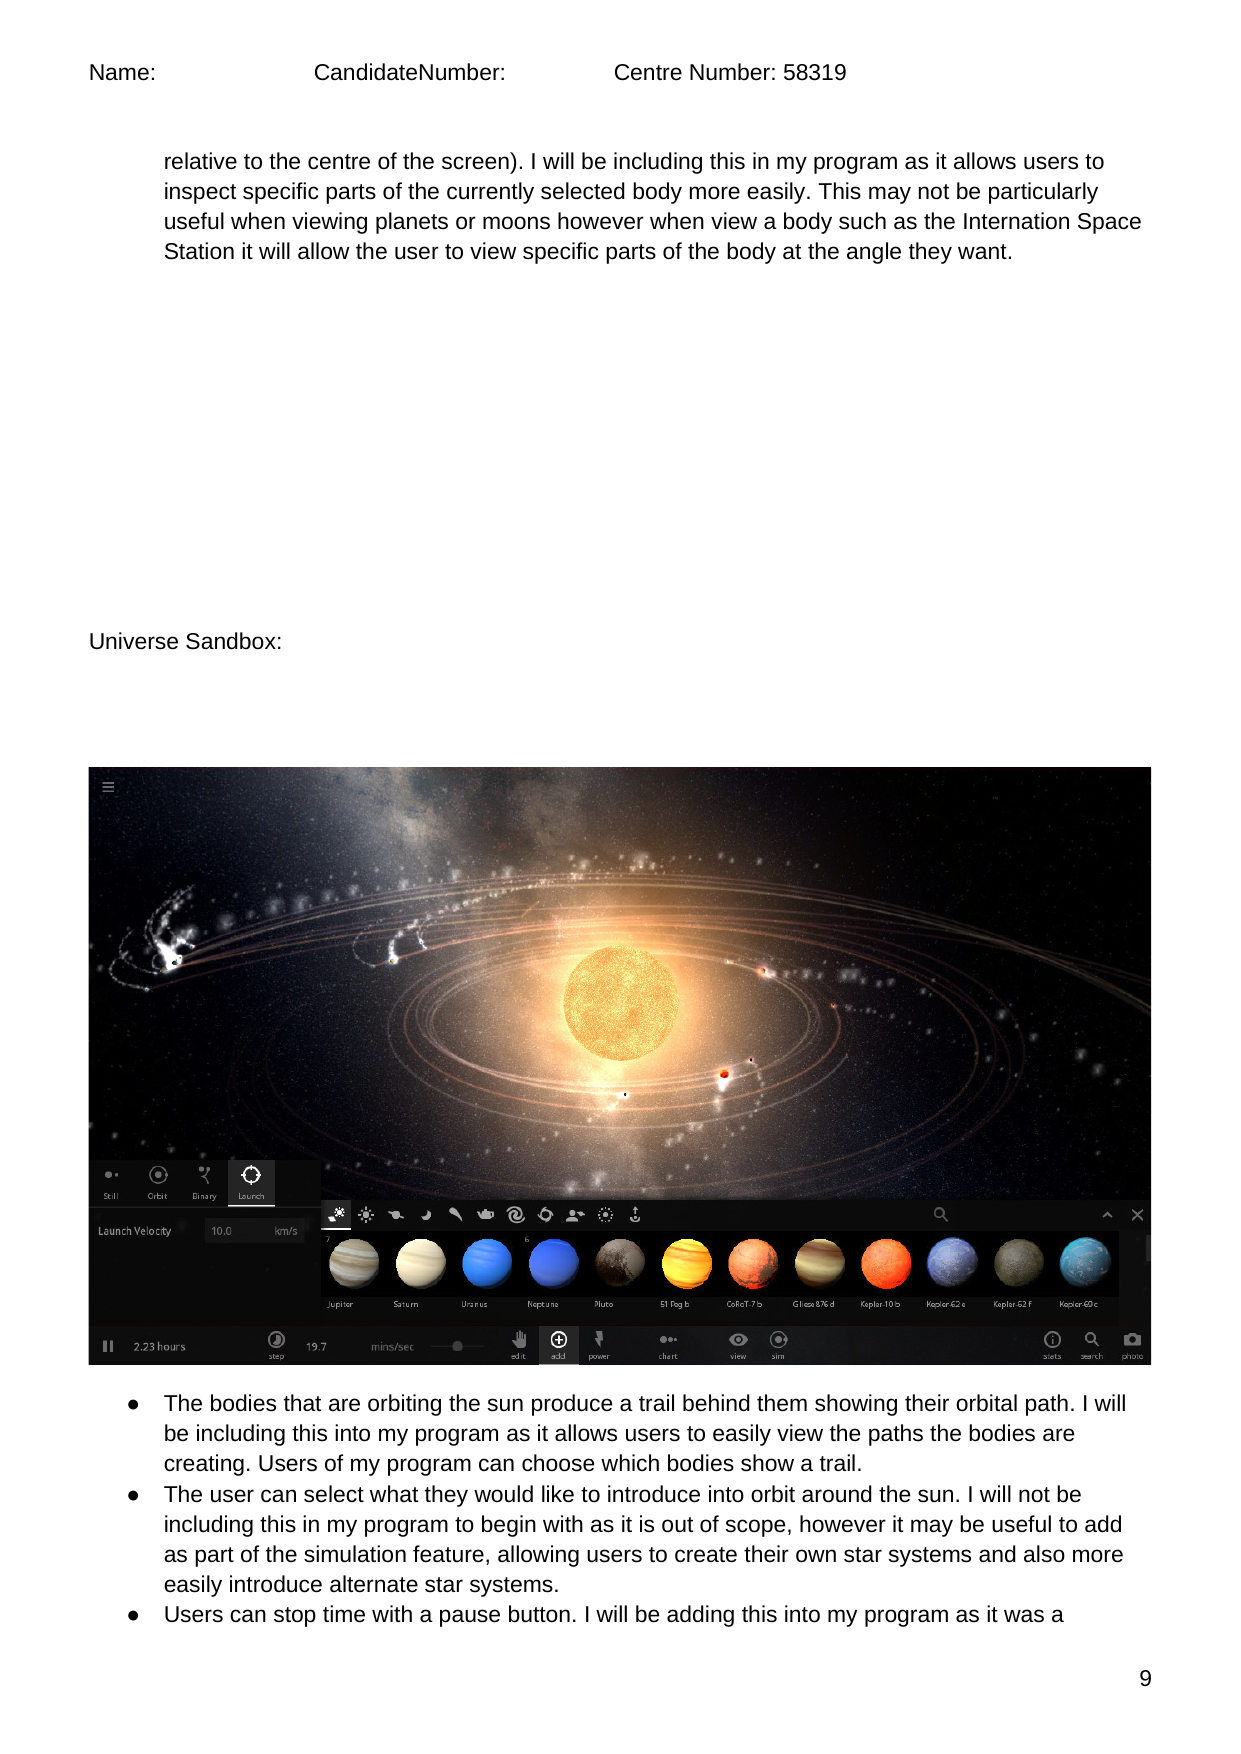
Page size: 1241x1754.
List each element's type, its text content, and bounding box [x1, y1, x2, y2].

picture [88, 767, 1152, 1365]
list relative to the centre of the screen). I will be including this in my program as it allows users to inspect specific parts of the currently selected body more easily. This may not be particularly useful when viewing planets or moons however when view a body such as the Internation Space Station it will allow the user to view specific parts of the body at the angle they want. [126, 148, 1152, 264]
list The user can select what they would like to introduce into orbit around the sun. I will not be including this in my program to begin with as it is out of scope, however it may be useful to add as part of the simulation feature, allowing users to create their own star systems and also more easily introduce alternate star systems. [126, 1481, 1152, 1597]
text Universe Sandbox: [88, 628, 1152, 654]
list The bodies that are orbiting the sun produce a trail behind them showing their orbital path. I will be including this into my program as it allows users to easily view the paths the bodies are creating. Users of my program can choose which bodies show a trail. [126, 1390, 1152, 1477]
list Users can stop time with a pause button. I will be adding this into my program as it was a [126, 1601, 1152, 1628]
